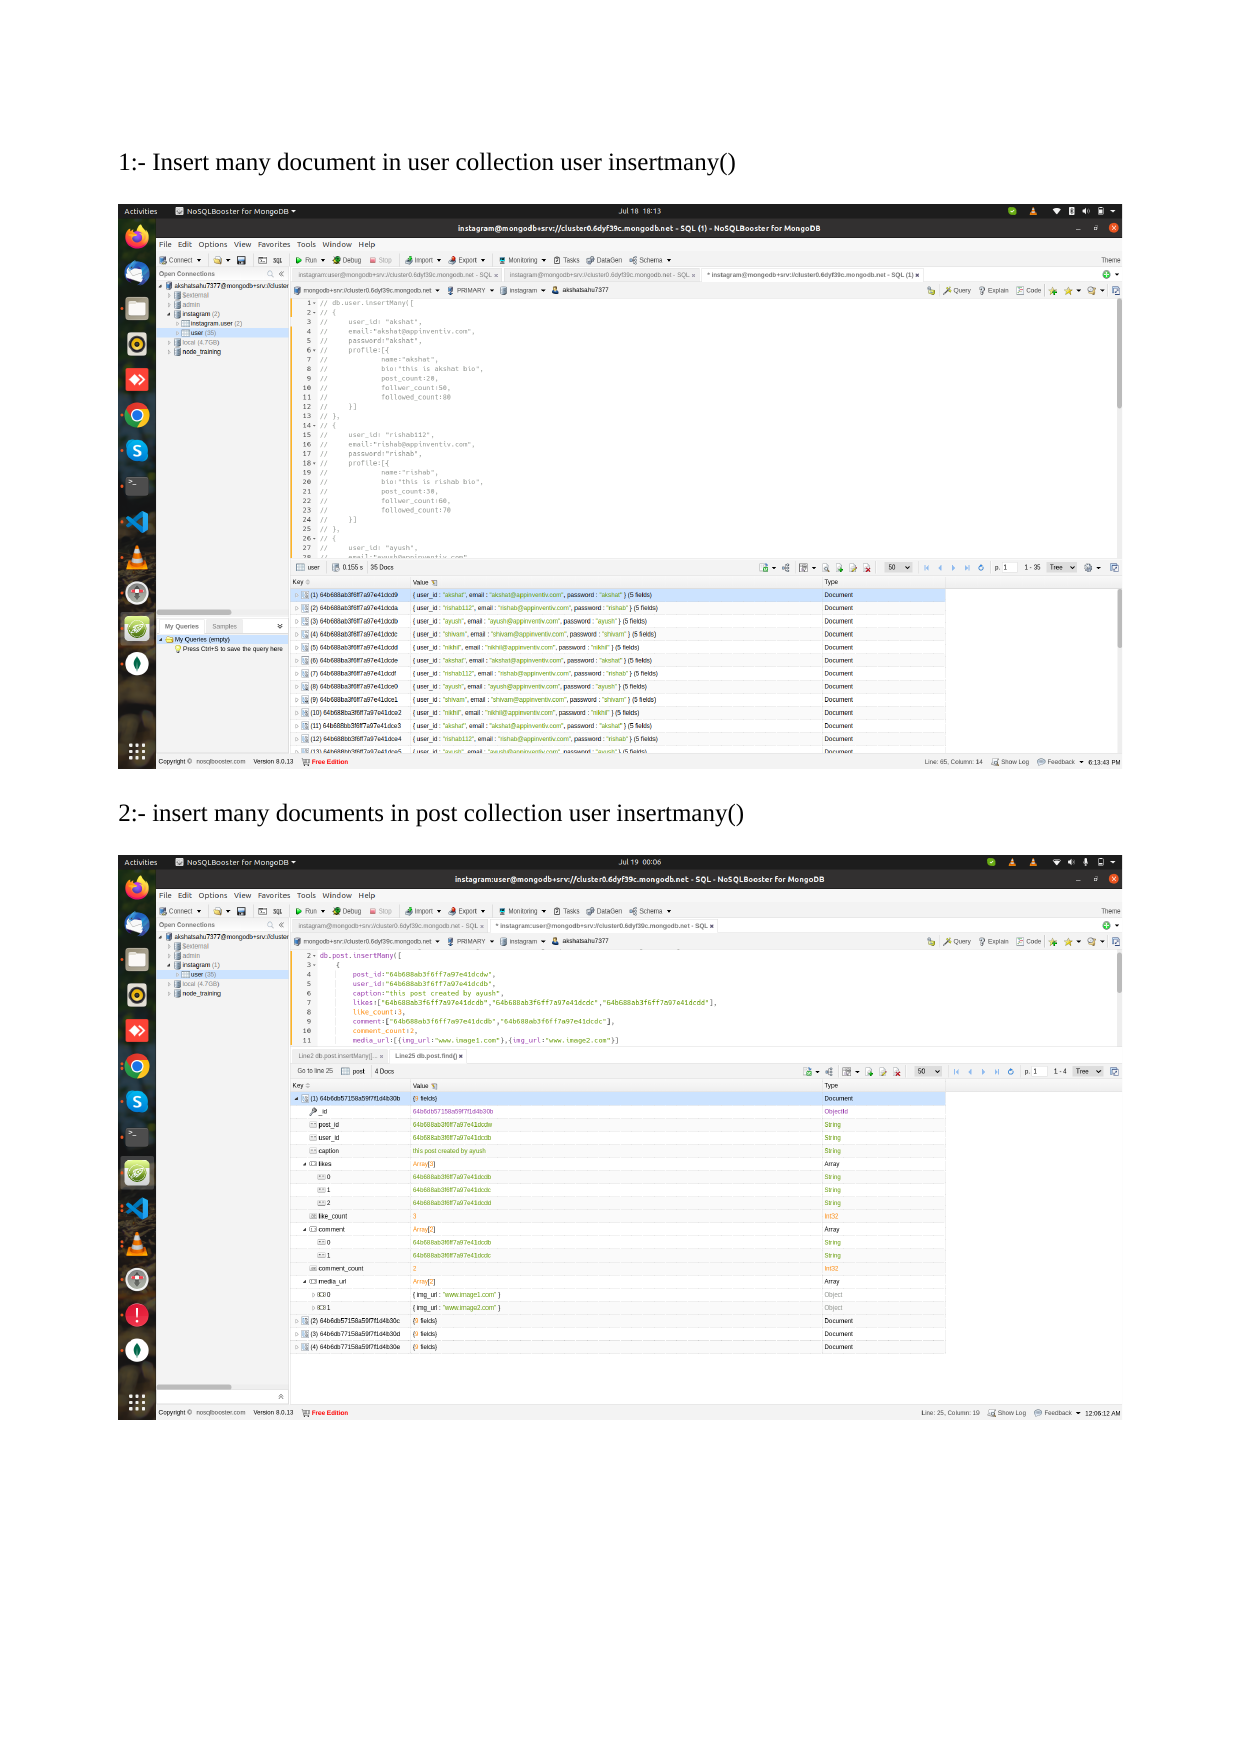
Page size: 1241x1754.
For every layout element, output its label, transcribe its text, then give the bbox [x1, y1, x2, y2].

text 1:- Insert many document in user collection user insertmany() [118, 147, 1122, 176]
text 2:- insert many documents in post collection user insertmany() [118, 798, 1122, 827]
picture [118, 855, 1123, 1420]
picture [118, 204, 1123, 769]
